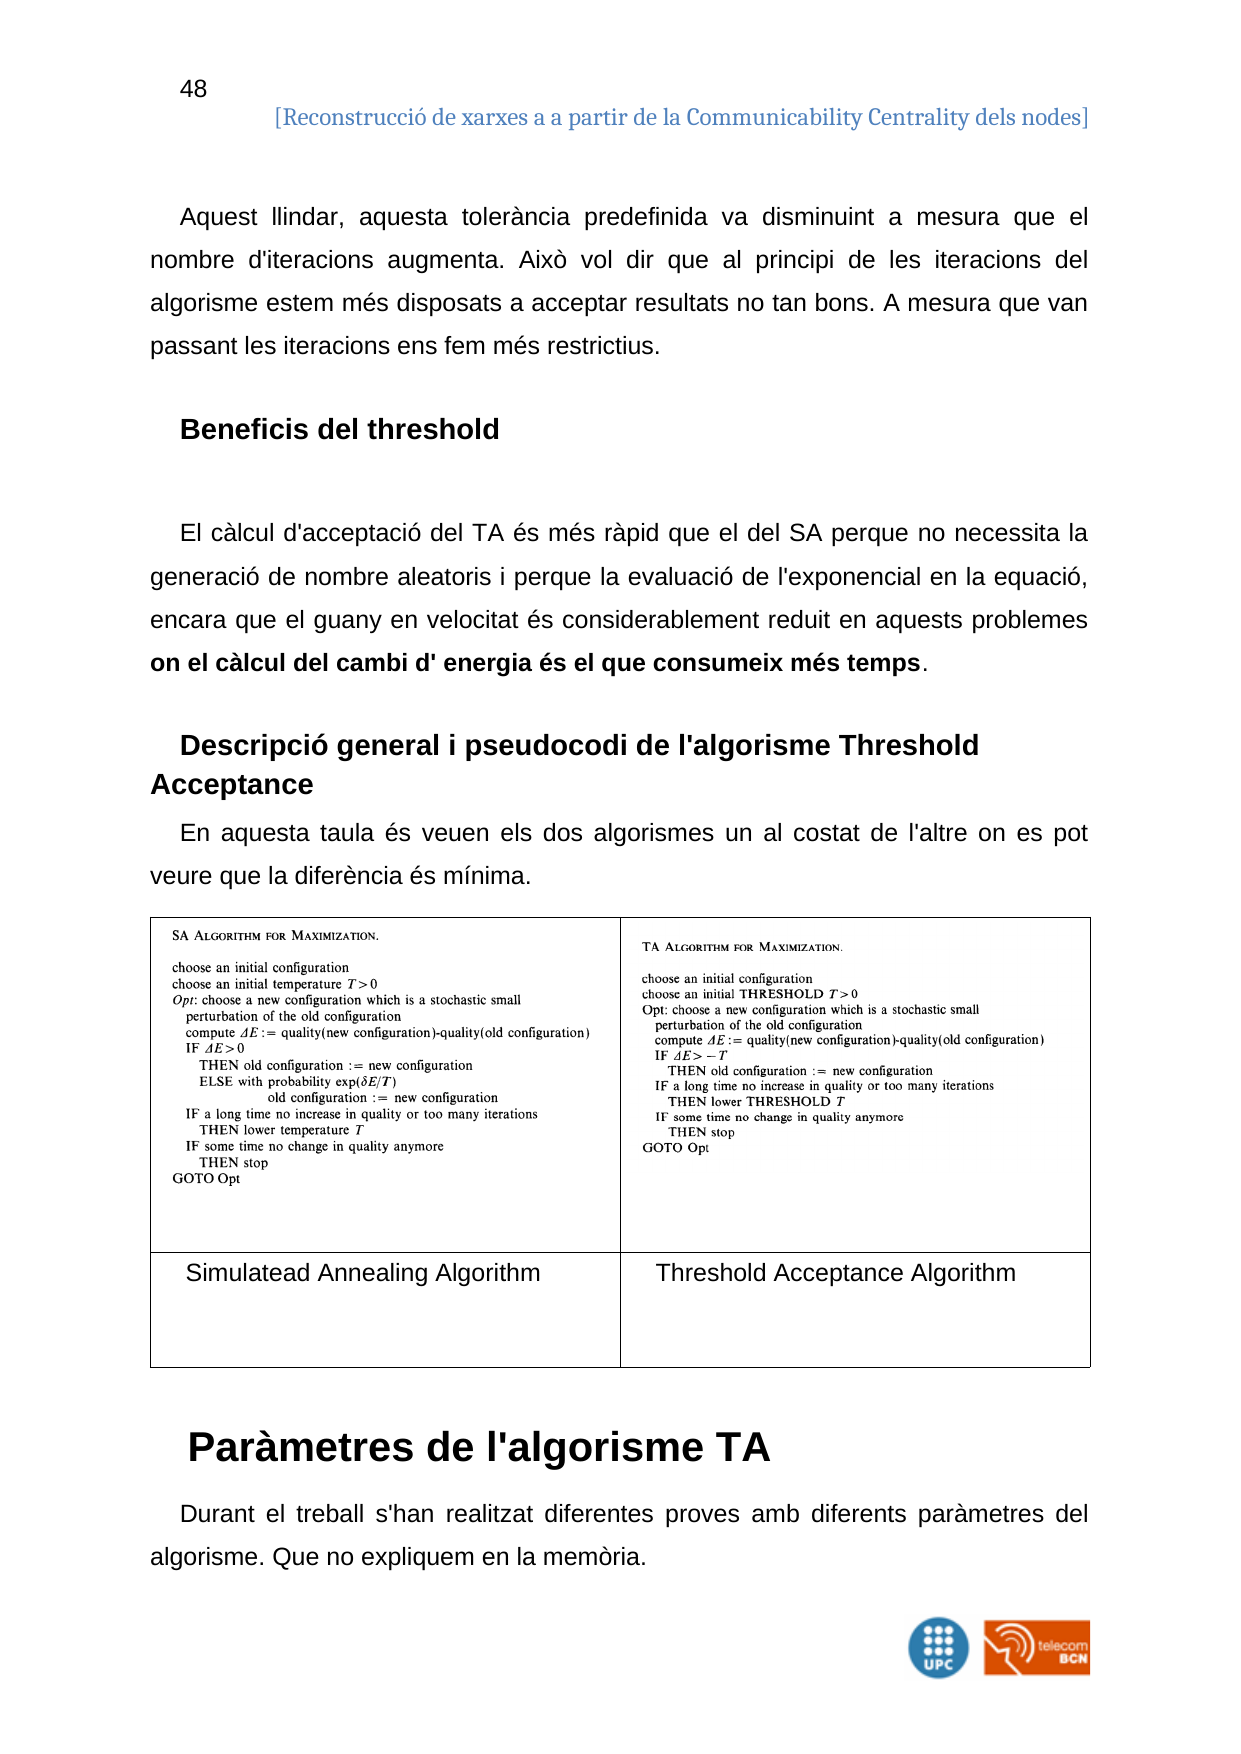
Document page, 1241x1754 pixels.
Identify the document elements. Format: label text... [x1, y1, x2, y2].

subtitle Beneficis del threshold [150, 412, 1090, 445]
text Durant el treball s'han realitzat diferentes proves amb diferents paràmetres del algorisme. Que no expliquem en la memòria. [150, 1498, 1090, 1570]
text Aquest llindar, aquesta tolerància predefinida va disminuint a mesura que el nombre d'iteracions augmenta. Això vol dir que al principi de les iteracions del algorisme estem més disposats a acceptar resultats no tan bons. A mesura que van passant les iteracions ens fem més restrictius. [150, 202, 1090, 360]
table_header [621, 1173, 1090, 1252]
table_header [621, 923, 625, 1172]
text El càlcul d'acceptació del TA és més ràpid que el del SA perque no necessita la generació de nombre aleatoris i perque la evaluació de l'exponencial en la equació, encara que el guany en velocitat és considerablement reduit en aquests problemes on el càlcul del cambi d' energia és el que consumeix més temps. [150, 518, 1090, 676]
table_header [151, 923, 620, 1252]
picture [625, 922, 1085, 1173]
picture [155, 922, 615, 1193]
table_cell Simulatead Annealing Algorithm [151, 1253, 620, 1367]
table_cell Threshold Acceptance Algorithm [621, 1253, 1090, 1367]
subtitle Paràmetres de l'algorisme TA [187, 1423, 1090, 1471]
table_header [621, 918, 1090, 922]
table_header [151, 918, 620, 922]
table_header [1085, 923, 1090, 1172]
picture [904, 1614, 1091, 1681]
text En aquesta taula és veuen els dos algorismes un al costat de l'altre on es pot veure que la diferència és mínima. [150, 818, 1090, 890]
subtitle Descripció general i pseudocodi de l'algorisme Threshold Acceptance [150, 728, 1090, 800]
